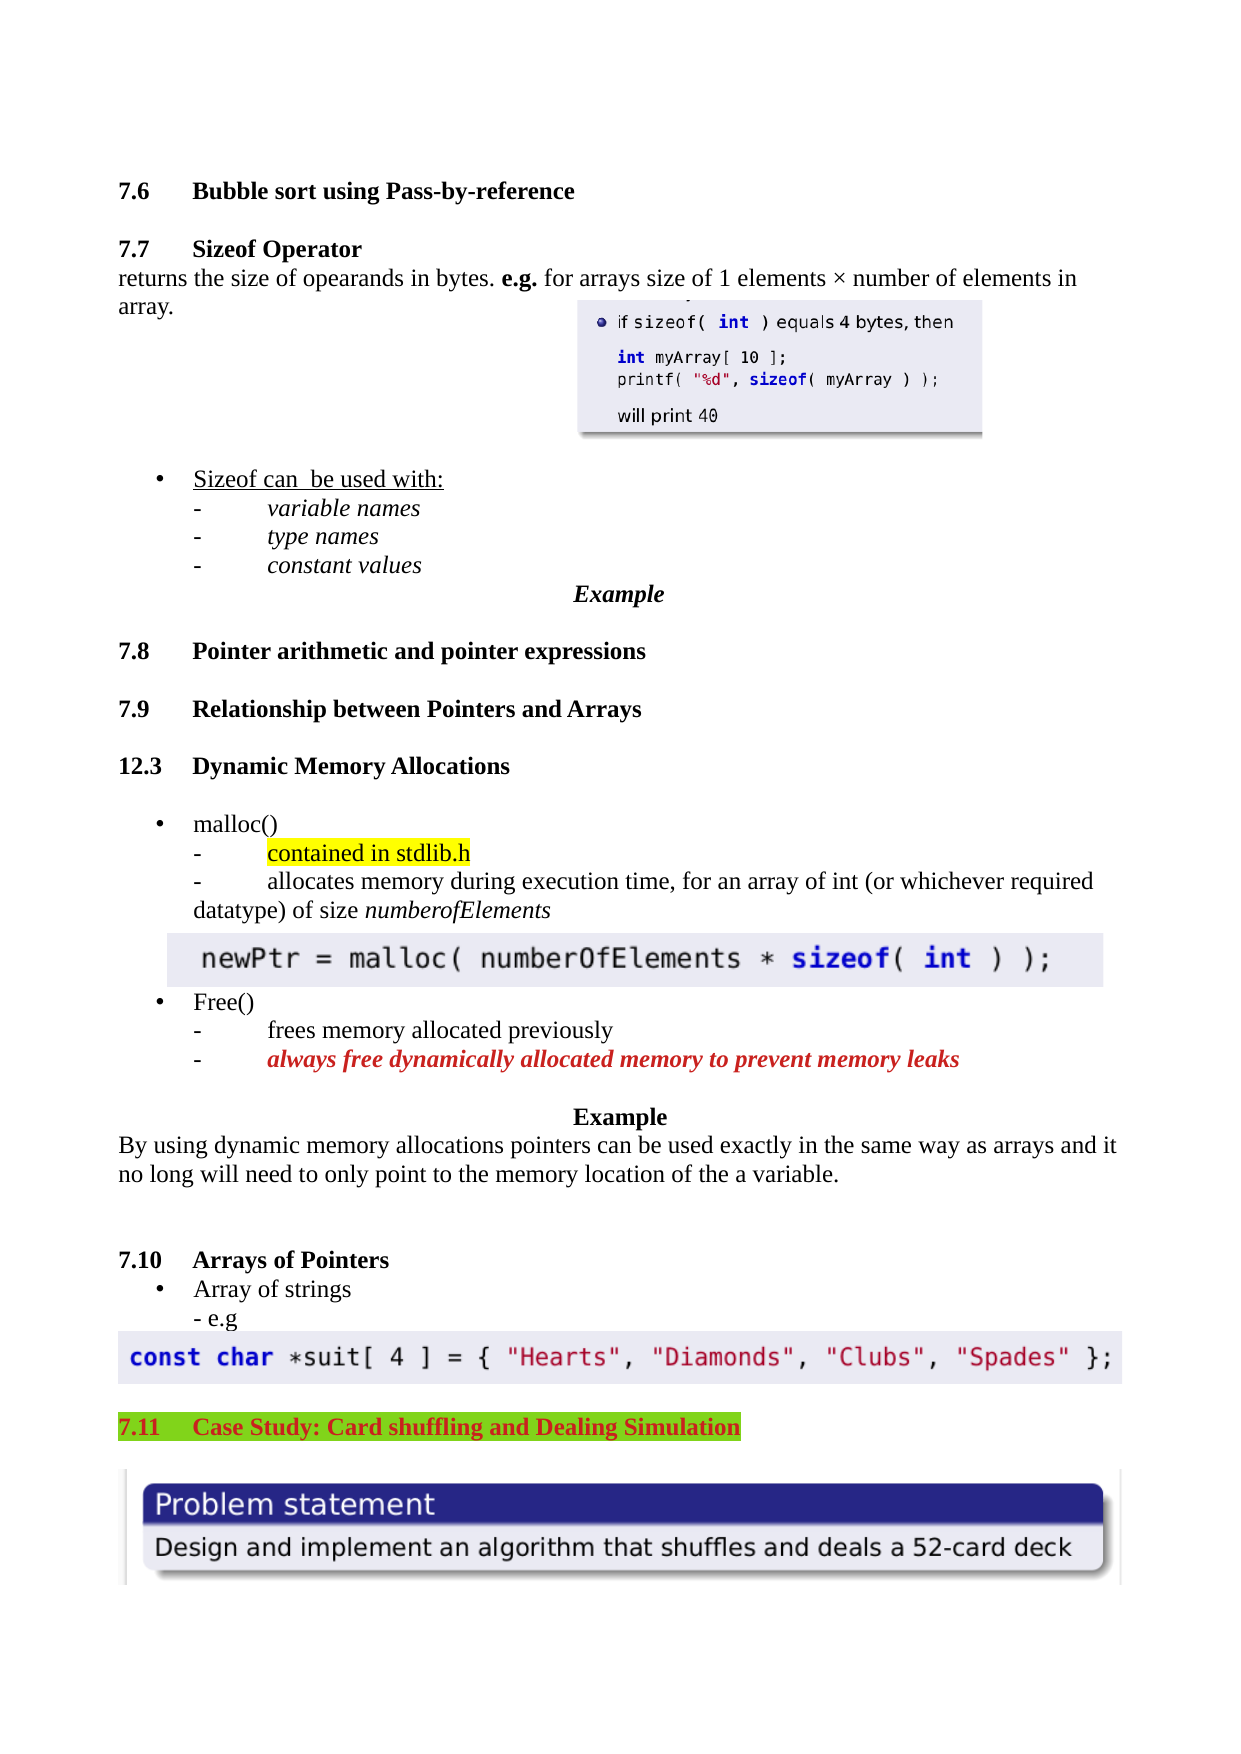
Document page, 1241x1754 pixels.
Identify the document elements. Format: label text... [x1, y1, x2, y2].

text 7.10 Arrays of Pointers [118, 1245, 1122, 1274]
list Array of strings [156, 1274, 1122, 1303]
list - e.g [156, 1303, 1122, 1331]
text 7.6 Bubble sort using Pass-by-reference [118, 176, 1122, 205]
list Free() [156, 924, 1122, 1015]
text 7.7 Sizeof Operator [118, 234, 1122, 263]
text returns the size of opearands in bytes. e.g. for arrays size of 1 elements × number of elements in array. [118, 263, 1122, 320]
list - constant values [156, 550, 1122, 579]
picture [577, 300, 983, 440]
picture [118, 1331, 1123, 1384]
list - always free dynamically allocated memory to prevent memory leaks [156, 1044, 1122, 1073]
text Example [118, 579, 1122, 608]
picture [118, 1469, 1123, 1585]
text 12.3 Dynamic Memory Allocations [118, 751, 1122, 780]
picture [167, 933, 1104, 987]
list - contained in stdlib.h [156, 838, 1122, 866]
text By using dynamic memory allocations pointers can be used exactly in the same way as arrays and it no long will need to only point to the memory location of the a variable. [118, 1130, 1122, 1188]
list - variable names [156, 493, 1122, 521]
text 7.11 Case Study: Card shuffling and Dealing Simulation [118, 1412, 1122, 1441]
text Example [118, 1102, 1122, 1130]
text 7.9 Relationship between Pointers and Arrays [118, 694, 1122, 723]
list - frees memory allocated previously [156, 1015, 1122, 1044]
list Sizeof can be used with: [156, 464, 1122, 493]
list - allocates memory during execution time, for an array of int (or whichever required datatype) of size numberofElements [156, 866, 1122, 924]
list - type names [156, 521, 1122, 550]
list malloc() [156, 809, 1122, 838]
text 7.8 Pointer arithmetic and pointer expressions [118, 636, 1122, 665]
